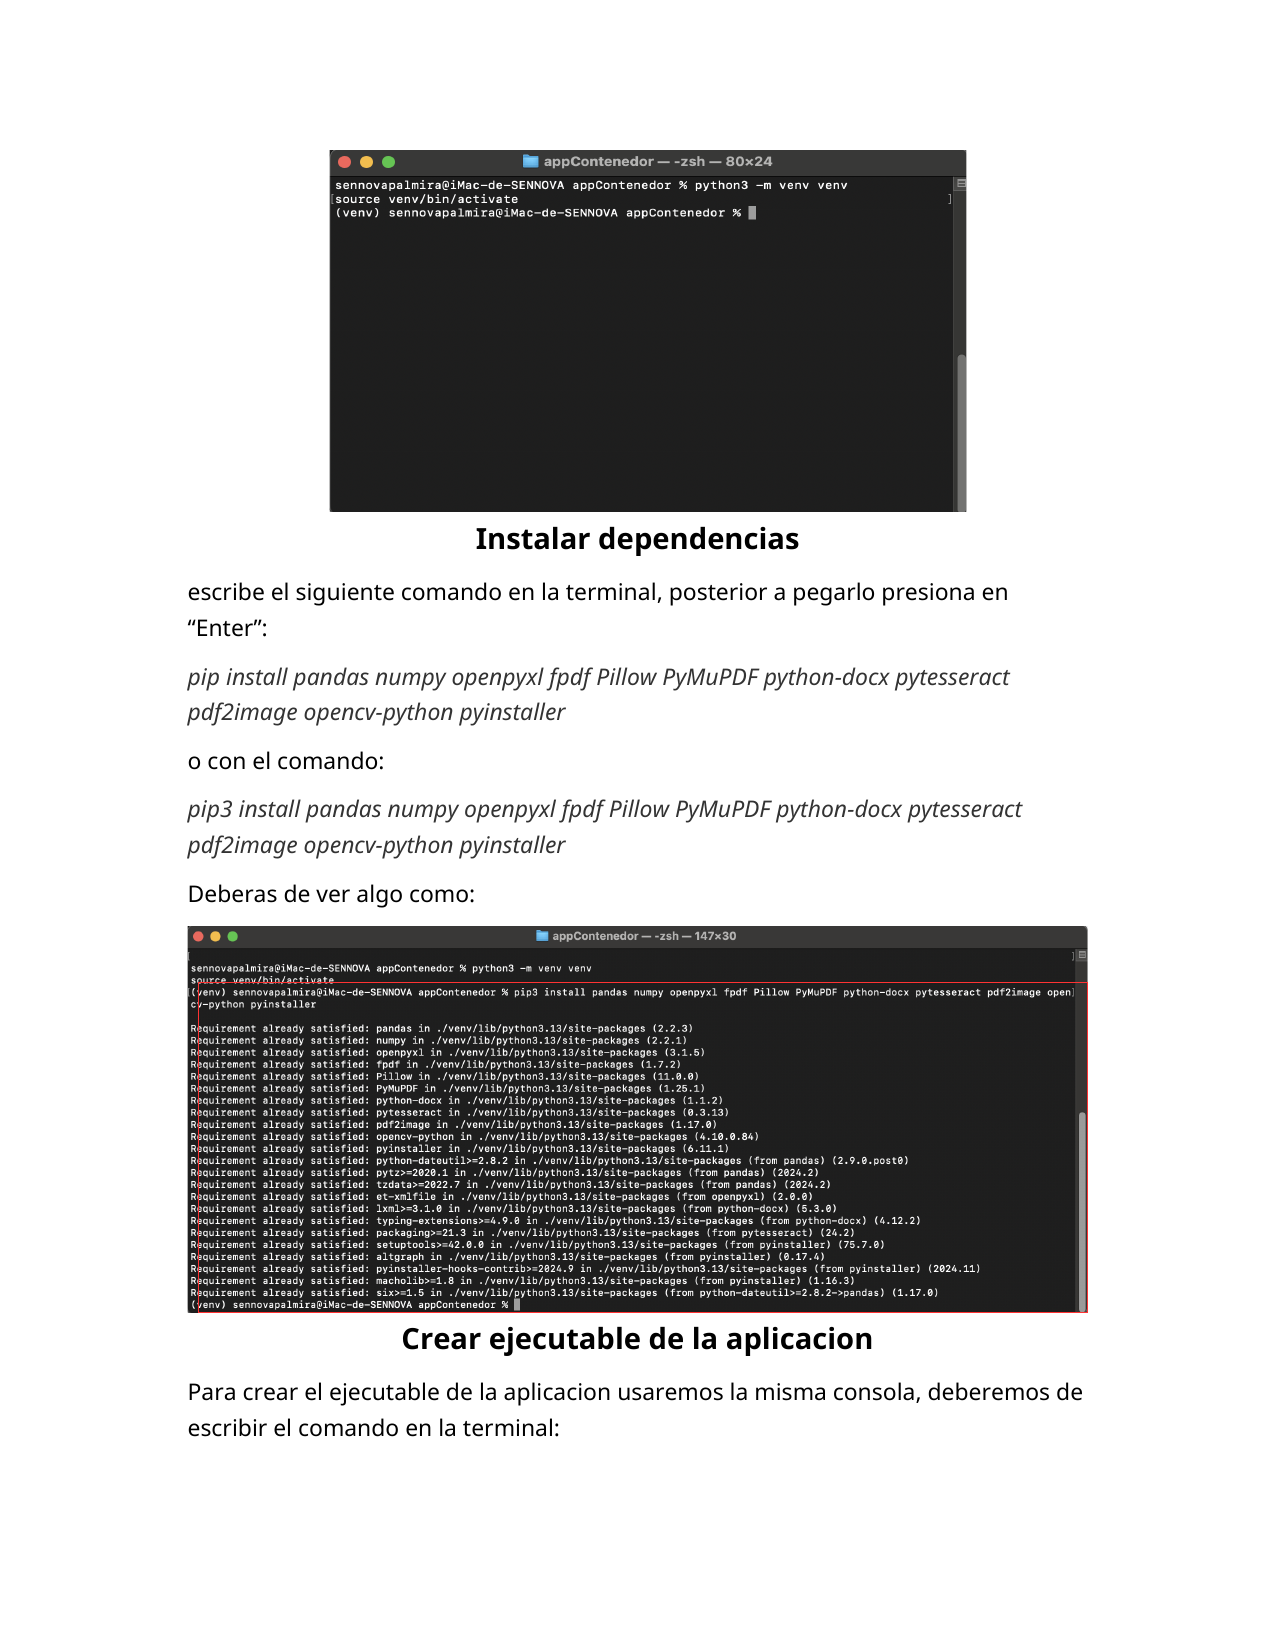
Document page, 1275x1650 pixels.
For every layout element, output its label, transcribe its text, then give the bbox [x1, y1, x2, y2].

text pip3 install pandas numpy openpyxl fpdf Pillow PyMuPDF python-docx pytesseract pdf2image opencv-python pyinstaller [187, 793, 1087, 860]
text escribe el siguiente comando en la terminal, posterior a pegarlo presiona en “Enter”: [187, 576, 1087, 643]
text pip install pandas numpy openpyxl fpdf Pillow PyMuPDF python-docx pytesseract pdf2image opencv-python pyinstaller [187, 660, 1087, 728]
picture [329, 150, 967, 512]
text Crear ejecutable de la aplicacion [187, 1313, 1087, 1358]
picture [187, 926, 1088, 1313]
text Para crear el ejecutable de la aplicacion usaremos la misma consola, deberemos de escribir el comando en la terminal: [187, 1376, 1087, 1443]
text o con el comando: [187, 745, 1087, 776]
text Instalar dependencias [187, 150, 1087, 558]
text Deberas de ver algo como: [187, 878, 1087, 909]
picture [199, 983, 1087, 1312]
